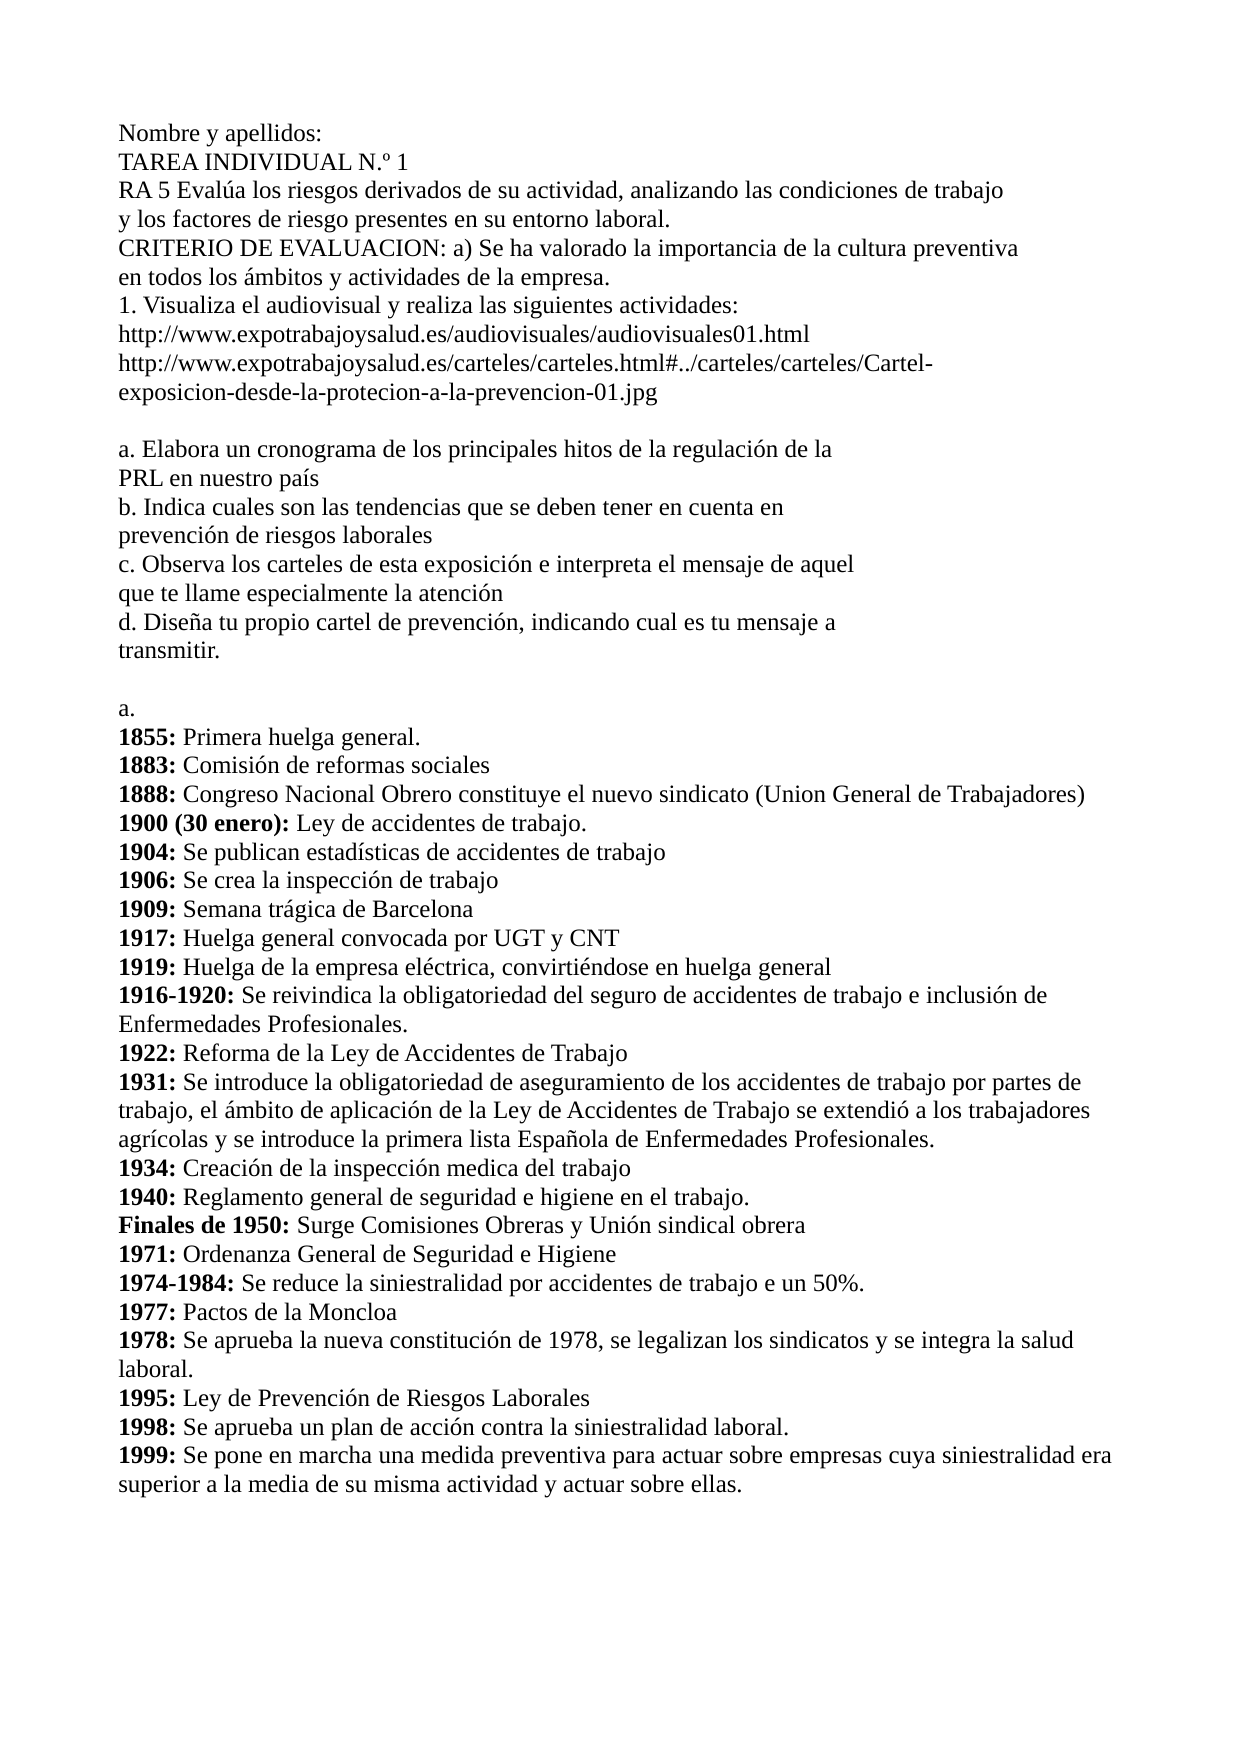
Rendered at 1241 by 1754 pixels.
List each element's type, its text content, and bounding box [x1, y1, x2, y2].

text d. Diseña tu propio cartel de prevención, indicando cual es tu mensaje a [118, 607, 1122, 636]
text Nombre y apellidos: [118, 118, 1122, 147]
text TAREA INDIVIDUAL N.º 1 [118, 147, 1122, 176]
text 1940: Reglamento general de seguridad e higiene en el trabajo. [118, 1182, 1122, 1211]
text b. Indica cuales son las tendencias que se deben tener en cuenta en [118, 492, 1122, 521]
text CRITERIO DE EVALUACION: a) Se ha valorado la importancia de la cultura preventiva [118, 233, 1122, 262]
text 1995: Ley de Prevención de Riesgos Laborales [118, 1383, 1122, 1412]
text 1916-1920: Se reivindica la obligatoriedad del seguro de accidentes de trabajo e inclusión de Enfermedades Profesionales. [118, 981, 1122, 1038]
text 1917: Huelga general convocada por UGT y CNT [118, 923, 1122, 952]
text a. [118, 693, 1122, 722]
text PRL en nuestro país [118, 463, 1122, 492]
text 1906: Se crea la inspección de trabajo [118, 866, 1122, 894]
text 1999: Se pone en marcha una medida preventiva para actuar sobre empresas cuya siniestralidad era superior a la media de su misma actividad y actuar sobre ellas. [118, 1441, 1122, 1498]
text 1998: Se aprueba un plan de acción contra la siniestralidad laboral. [118, 1412, 1122, 1441]
text que te llame especialmente la atención [118, 578, 1122, 607]
text y los factores de riesgo presentes en su entorno laboral. [118, 204, 1122, 233]
text Finales de 1950: Surge Comisiones Obreras y Unión sindical obrera [118, 1211, 1122, 1239]
text 1900 (30 enero): Ley de accidentes de trabajo. [118, 808, 1122, 837]
text 1919: Huelga de la empresa eléctrica, convirtiéndose en huelga general [118, 952, 1122, 981]
text c. Observa los carteles de esta exposición e interpreta el mensaje de aquel [118, 549, 1122, 578]
text 1904: Se publican estadísticas de accidentes de trabajo [118, 837, 1122, 866]
text 1922: Reforma de la Ley de Accidentes de Trabajo [118, 1038, 1122, 1067]
text exposicion-desde-la-protecion-a-la-prevencion-01.jpg [118, 377, 1122, 406]
text http://www.expotrabajoysalud.es/carteles/carteles.html#../carteles/carteles/Cartel- [118, 348, 1122, 377]
text prevención de riesgos laborales [118, 521, 1122, 549]
text 1909: Semana trágica de Barcelona [118, 894, 1122, 923]
text 1978: Se aprueba la nueva constitución de 1978, se legalizan los sindicatos y se integra la salud laboral. [118, 1326, 1122, 1383]
text http://www.expotrabajoysalud.es/audiovisuales/audiovisuales01.html [118, 319, 1122, 348]
text 1883: Comisión de reformas sociales [118, 751, 1122, 779]
text 1888: Congreso Nacional Obrero constituye el nuevo sindicato (Union General de Trabajadores) [118, 779, 1122, 808]
text 1977: Pactos de la Moncloa [118, 1297, 1122, 1326]
text 1931: Se introduce la obligatoriedad de aseguramiento de los accidentes de trabajo por partes de trabajo, el ámbito de aplicación de la Ley de Accidentes de Trabajo se extendió a los trabajadores agrícolas y se introduce la primera lista Española de Enfermedades Profesionales. [118, 1067, 1122, 1153]
text RA 5 Evalúa los riesgos derivados de su actividad, analizando las condiciones de trabajo [118, 176, 1122, 204]
text 1974-1984: Se reduce la siniestralidad por accidentes de trabajo e un 50%. [118, 1268, 1122, 1297]
text 1. Visualiza el audiovisual y realiza las siguientes actividades: [118, 291, 1122, 319]
text transmitir. [118, 636, 1122, 664]
text a. Elabora un cronograma de los principales hitos de la regulación de la [118, 434, 1122, 463]
text 1934: Creación de la inspección medica del trabajo [118, 1153, 1122, 1182]
text 1971: Ordenanza General de Seguridad e Higiene [118, 1239, 1122, 1268]
text en todos los ámbitos y actividades de la empresa. [118, 262, 1122, 291]
text 1855: Primera huelga general. [118, 722, 1122, 751]
